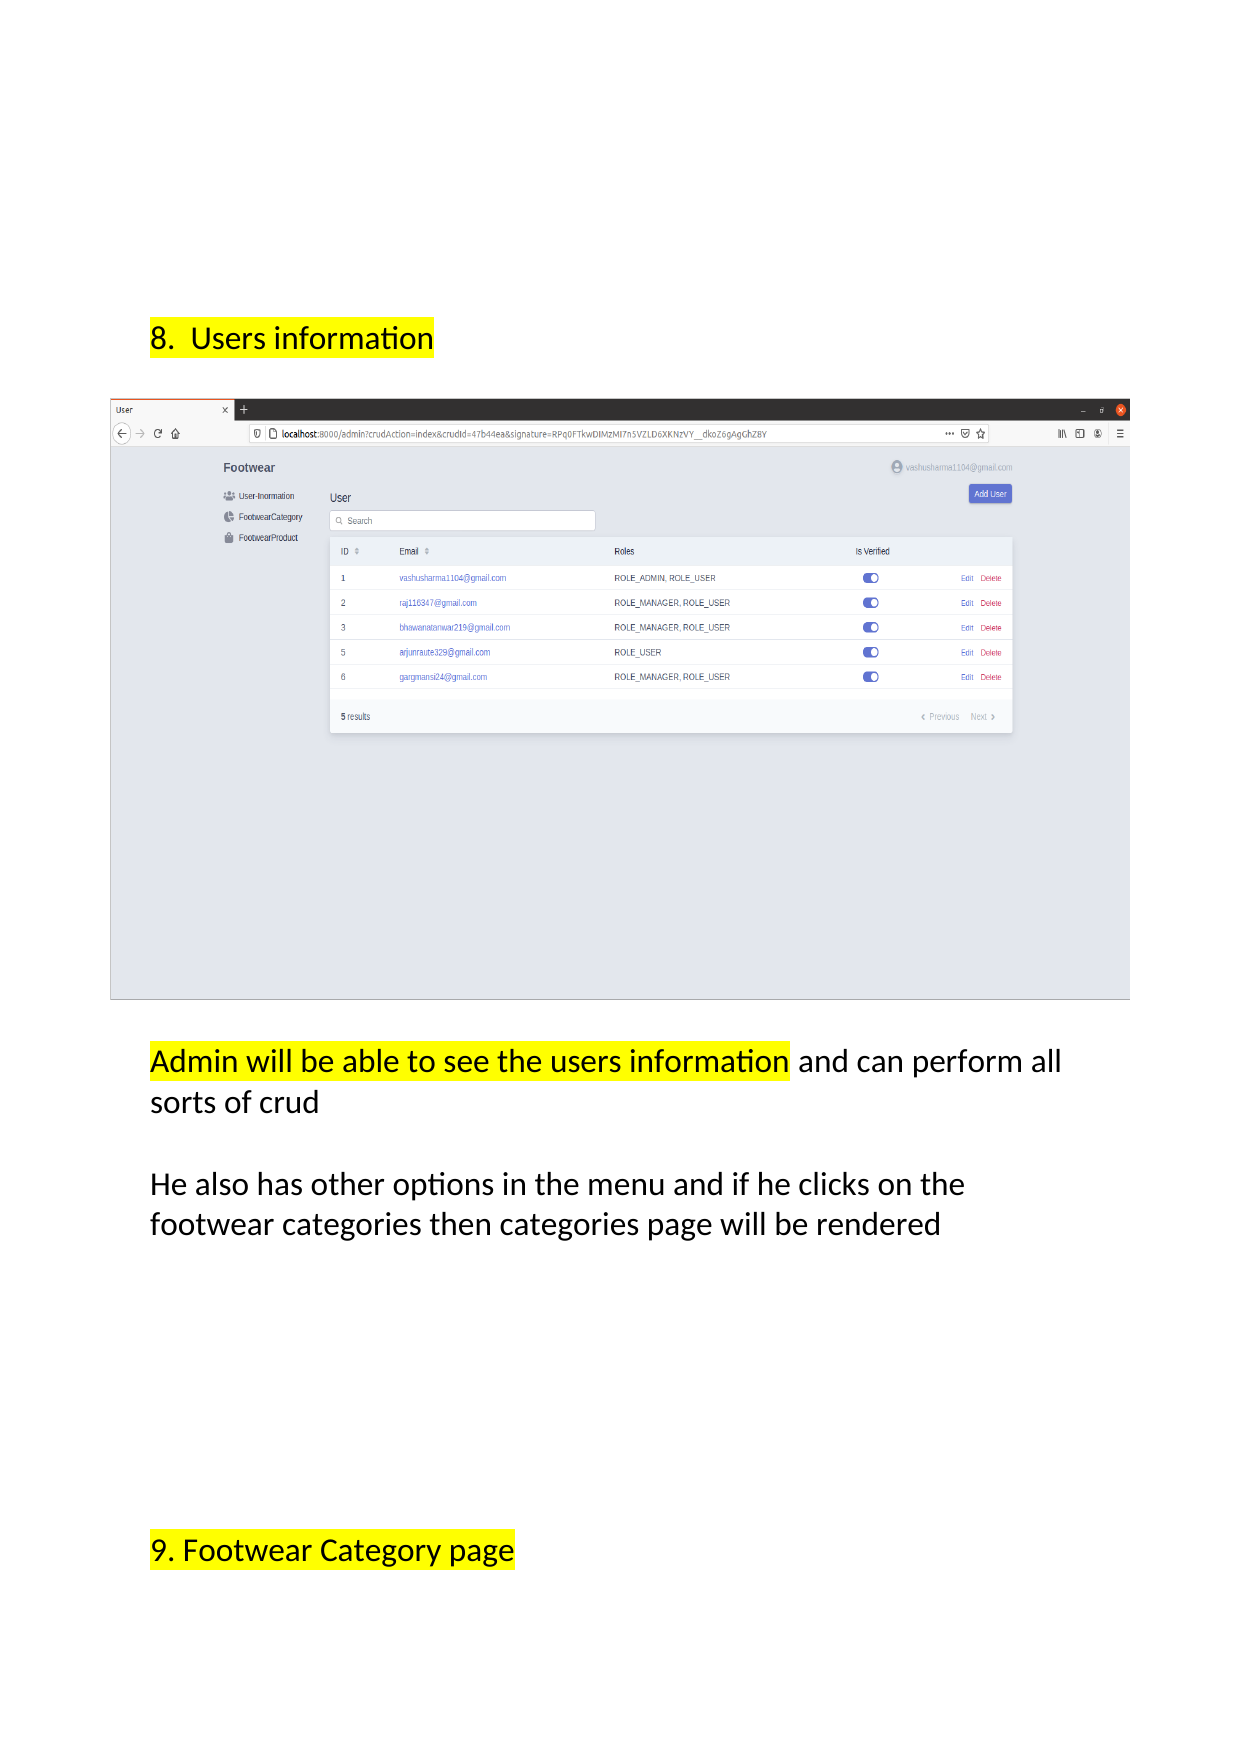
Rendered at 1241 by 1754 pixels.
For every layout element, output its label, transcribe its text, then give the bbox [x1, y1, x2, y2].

list 9. Footwear Category page [150, 1529, 1090, 1570]
list He also has other options in the menu and if he clicks on the footwear categories then categories page will be rendered [150, 1163, 1090, 1244]
list 8. Users information [150, 317, 1090, 358]
picture [110, 398, 1130, 1000]
list Admin will be able to see the users information and can perform all sorts of crud [150, 1041, 1090, 1122]
